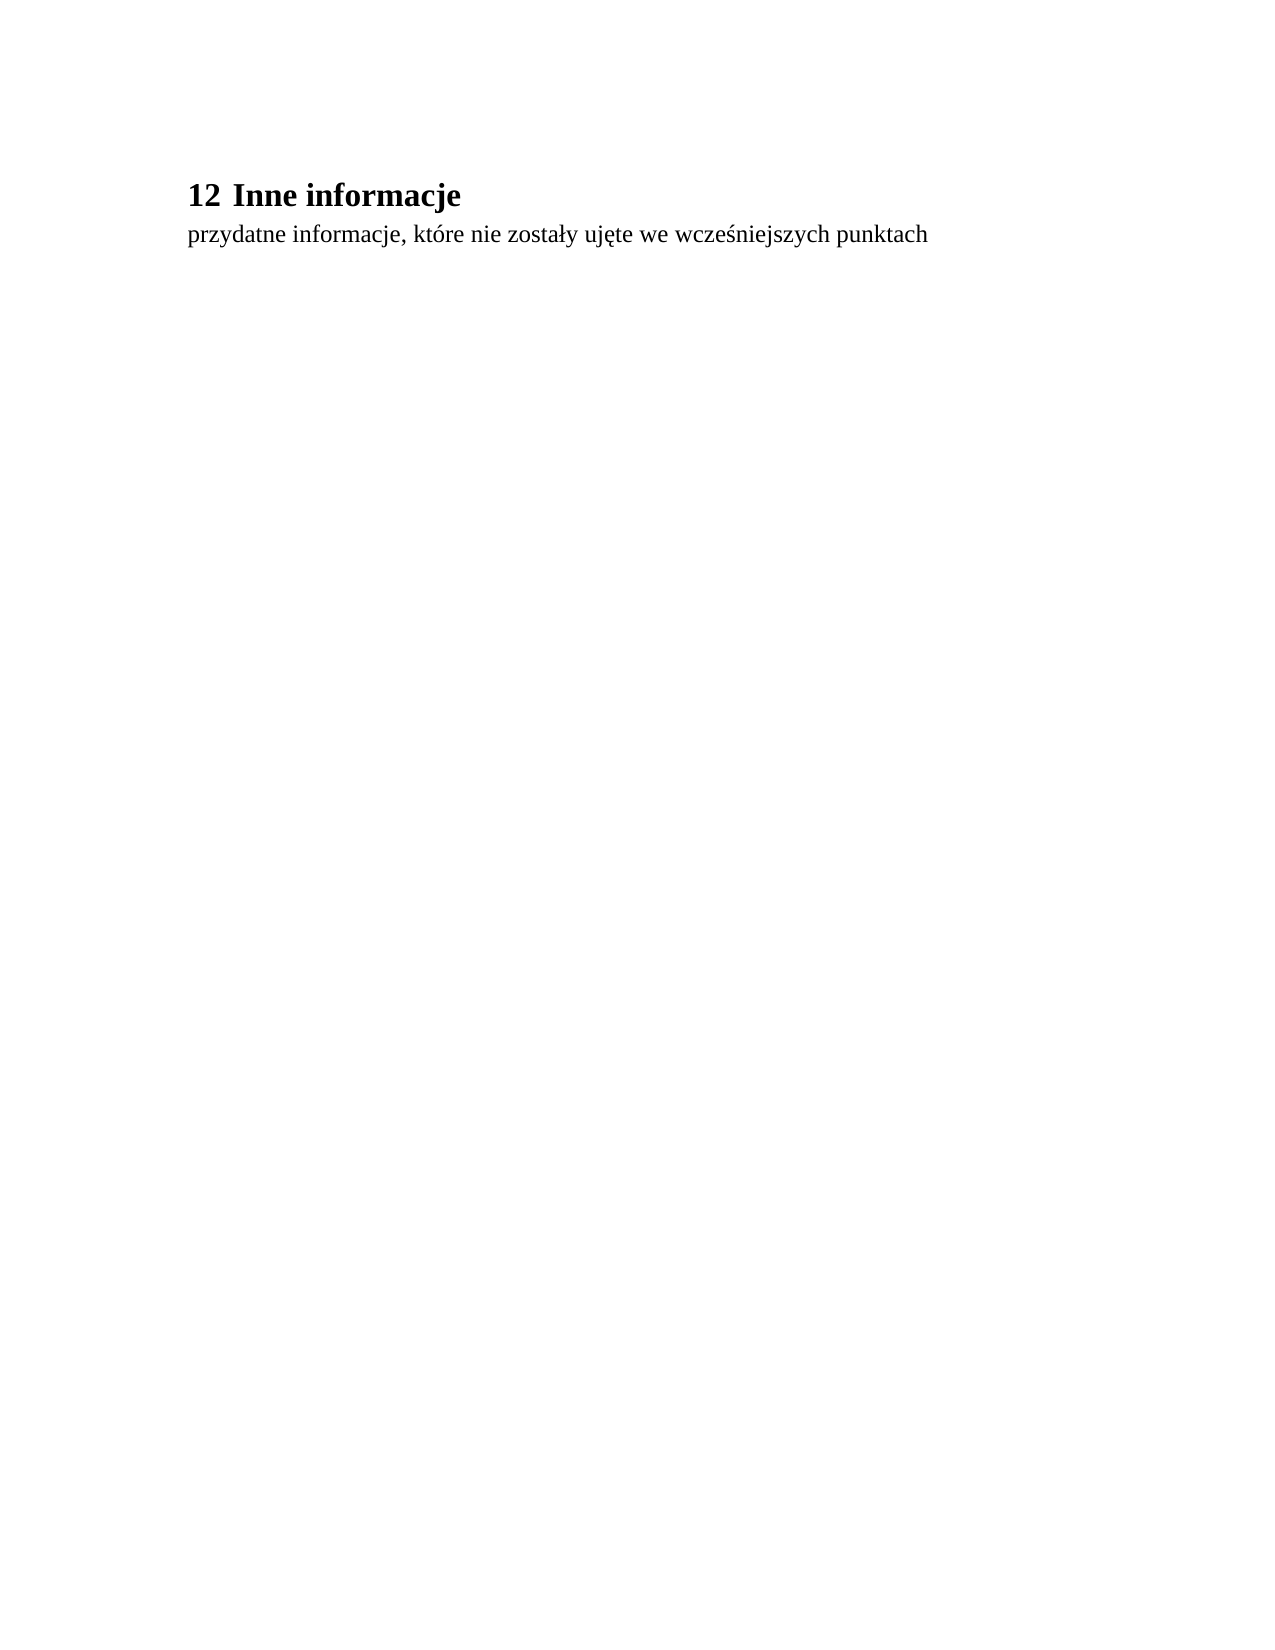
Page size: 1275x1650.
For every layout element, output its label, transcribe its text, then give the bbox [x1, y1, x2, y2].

subtitle Inne informacje [187, 175, 1087, 213]
text przydatne informacje, które nie zostały ujęte we wcześniejszych punktach [187, 219, 1087, 248]
